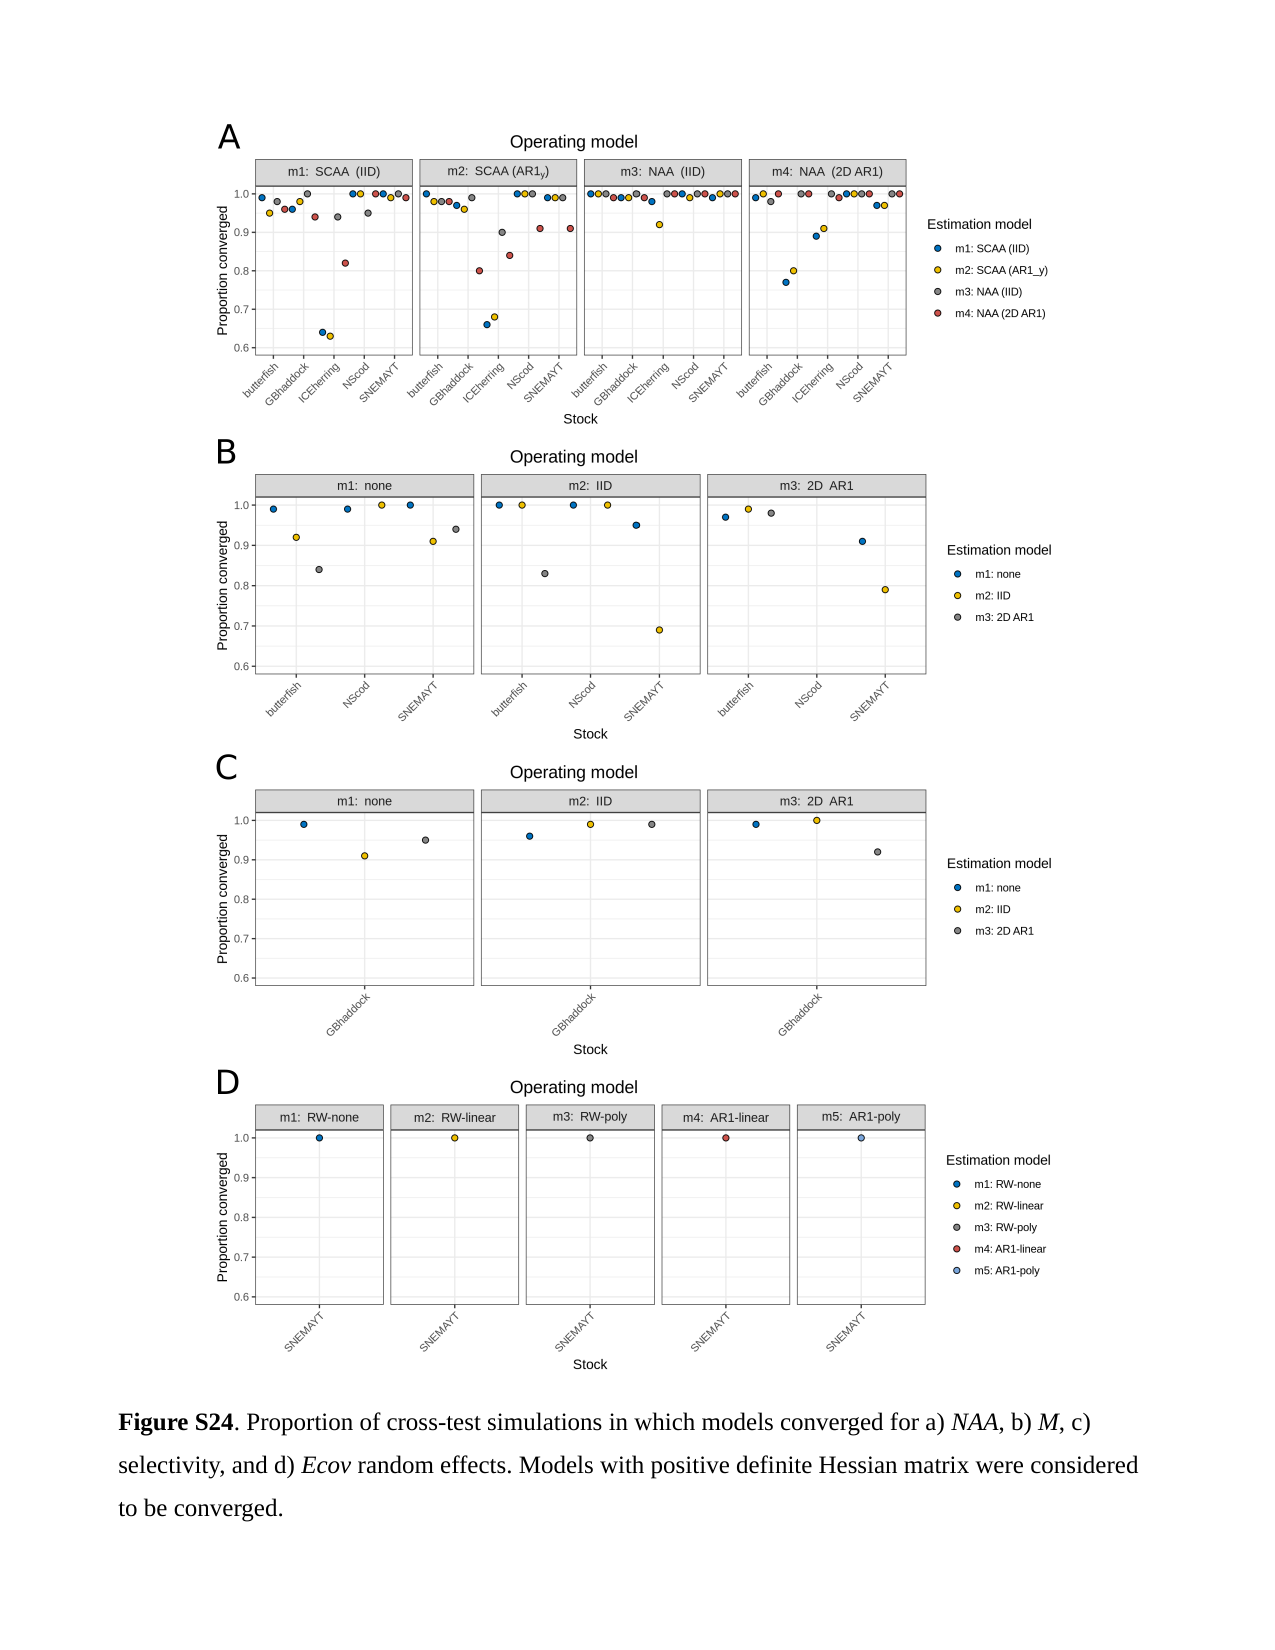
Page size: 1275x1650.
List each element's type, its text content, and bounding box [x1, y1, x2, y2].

text Figure S24. Proportion of cross-test simulations in which models converged for a) NAA, b) M, c) selectivity, and d) Ecov random effects. Models with positive definite Hessian matrix were considered to be converged. [118, 1407, 1157, 1522]
picture [210, 118, 1065, 1379]
